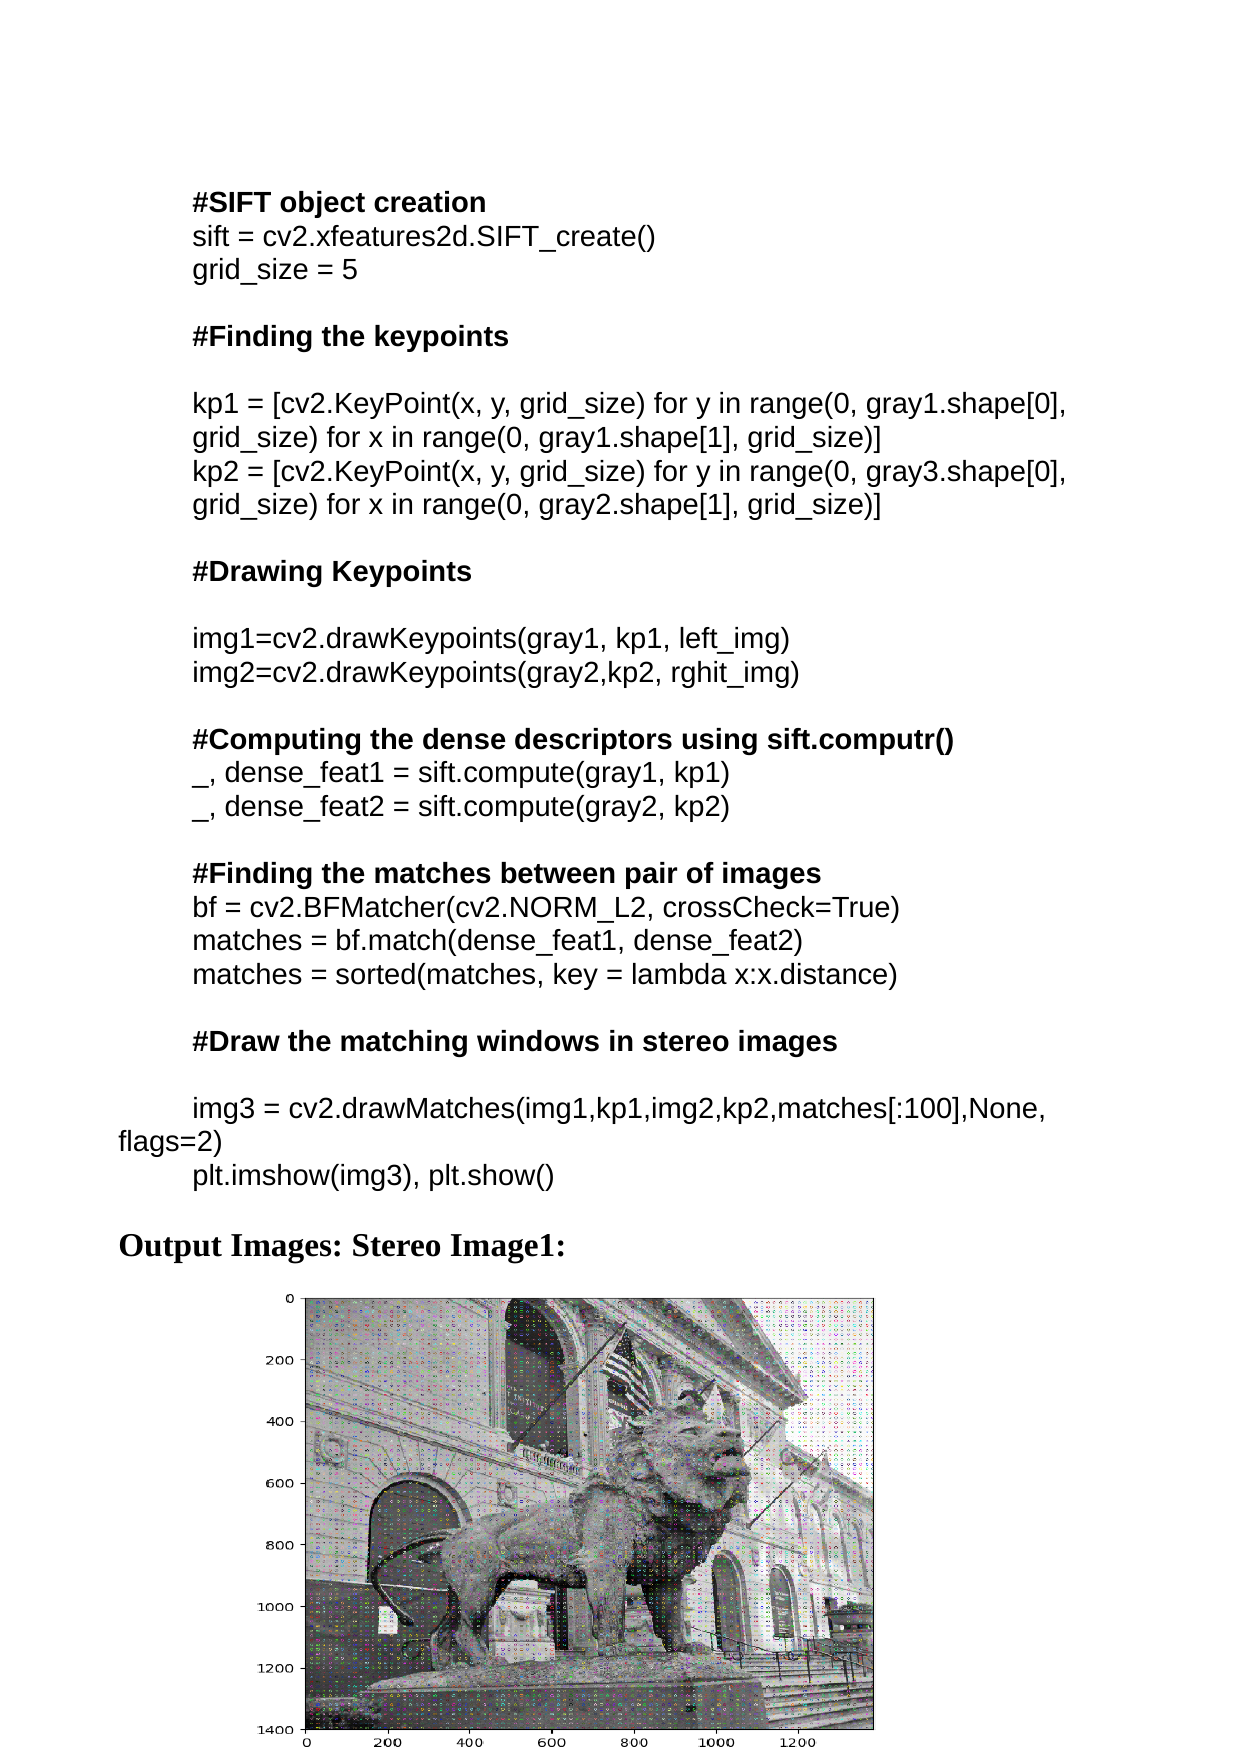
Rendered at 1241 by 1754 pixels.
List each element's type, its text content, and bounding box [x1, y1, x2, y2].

text #Finding the matches between pair of images [118, 856, 1122, 889]
text sift = cv2.xfeatures2d.SIFT_create() [118, 219, 1122, 252]
text #Computing the dense descriptors using sift.computr() [118, 722, 1122, 755]
text img2=cv2.drawKeypoints(gray2,kp2, rghit_img) [118, 655, 1122, 688]
text #Draw the matching windows in stereo images [118, 1024, 1122, 1057]
text Output Images: Stereo Image1: [118, 1225, 1122, 1263]
text bf = cv2.BFMatcher(cv2.NORM_L2, crossCheck=True) [118, 889, 1122, 923]
text #Drawing Keypoints [118, 554, 1122, 588]
text #SIFT object creation [118, 185, 1122, 219]
text matches = bf.match(dense_feat1, dense_feat2) [118, 923, 1122, 957]
text matches = sorted(matches, key = lambda x:x.distance) [118, 957, 1122, 990]
text img3 = cv2.drawMatches(img1,kp1,img2,kp2,matches[:100],None, flags=2) [118, 1091, 1122, 1158]
text img1=cv2.drawKeypoints(gray1, kp1, left_img) [118, 621, 1122, 655]
text #Finding the keypoints [118, 319, 1122, 353]
text kp1 = [cv2.KeyPoint(x, y, grid_size) for y in range(0, gray1.shape[0], grid_size) for x in range(0, gray1.shape[1], grid_size)] [118, 386, 1122, 453]
text _, dense_feat1 = sift.compute(gray1, kp1) [118, 755, 1122, 789]
text kp2 = [cv2.KeyPoint(x, y, grid_size) for y in range(0, gray3.shape[0], grid_size) for x in range(0, gray2.shape[1], grid_size)] [118, 453, 1122, 521]
text grid_size = 5 [118, 252, 1122, 286]
text _, dense_feat2 = sift.compute(gray2, kp2) [118, 789, 1122, 822]
text plt.imshow(img3), plt.show() [118, 1158, 1122, 1191]
picture [249, 1293, 885, 1754]
